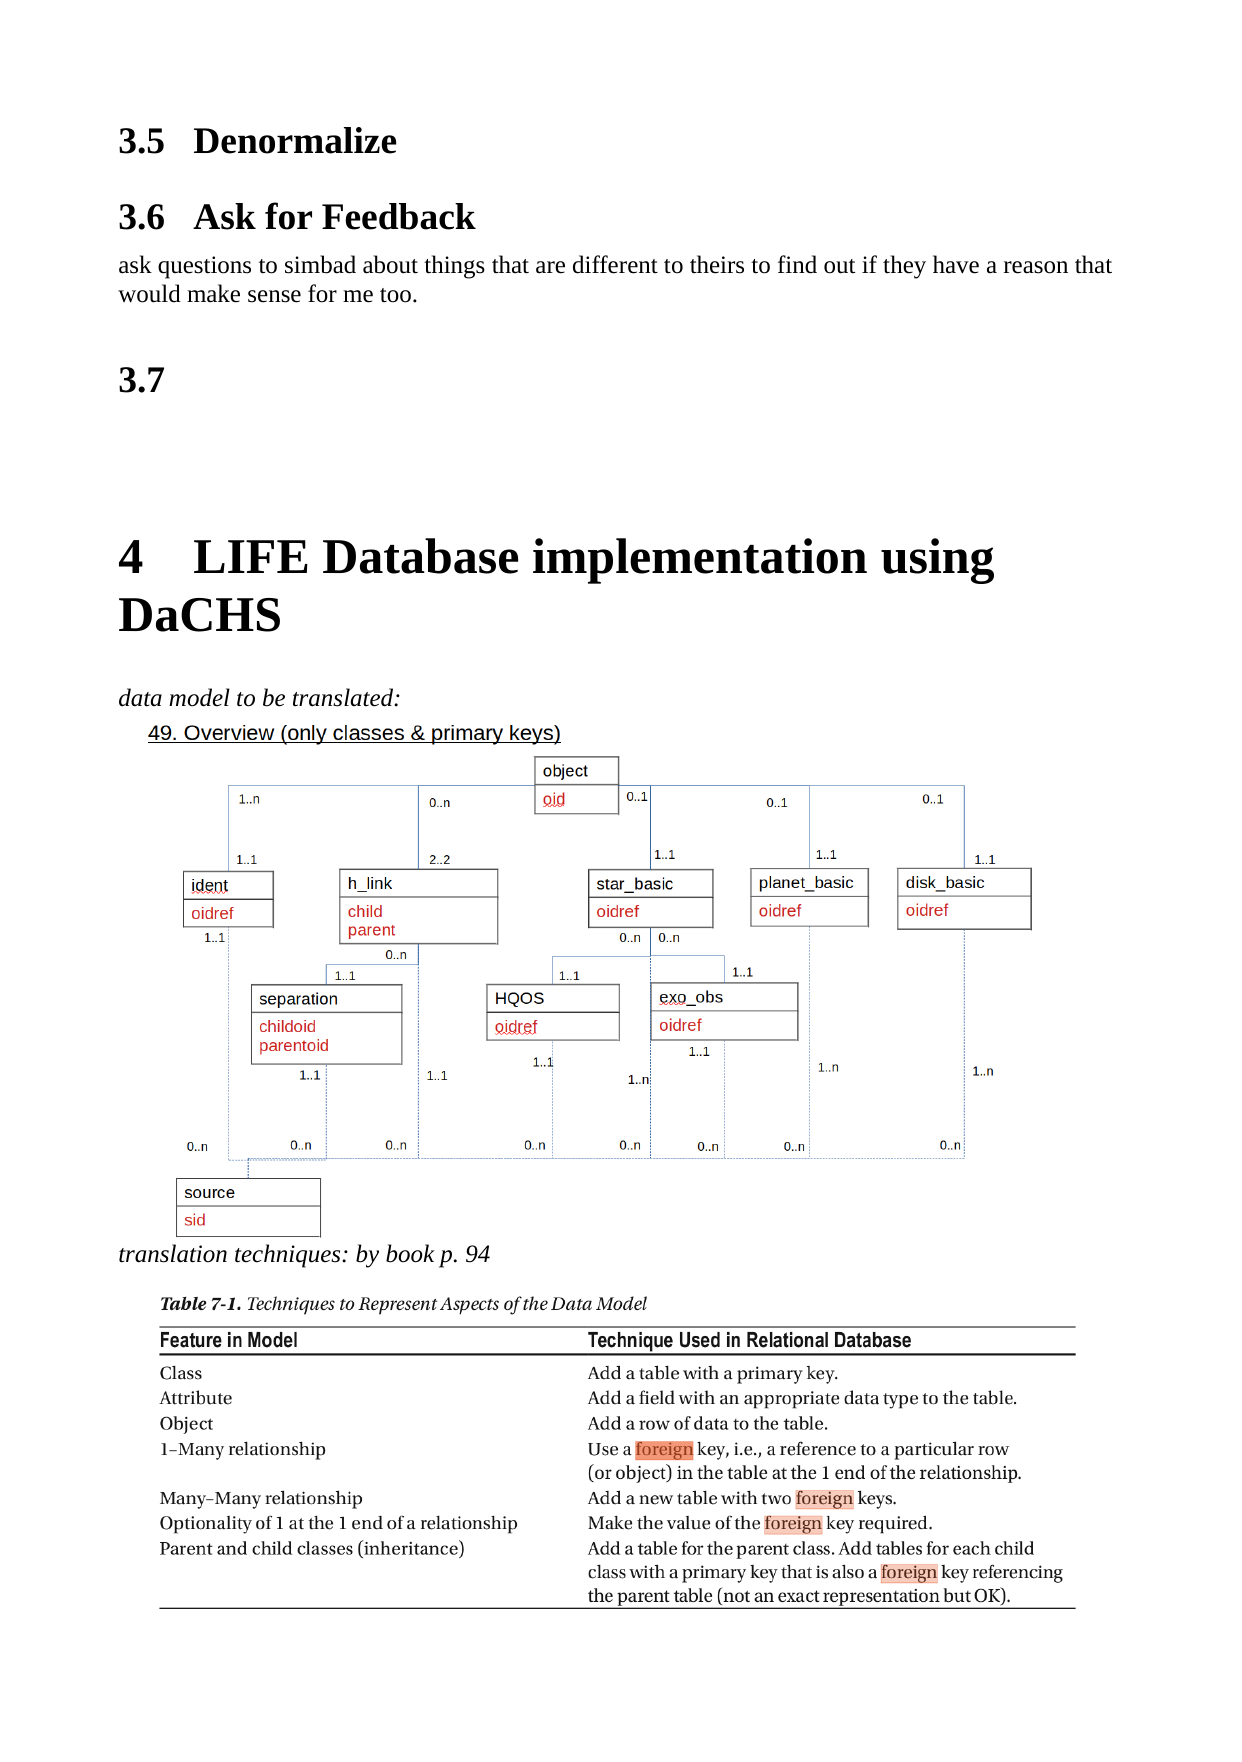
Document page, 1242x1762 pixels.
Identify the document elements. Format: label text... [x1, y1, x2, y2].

text translation techniques: by book p. 94 [118, 712, 1124, 1268]
picture [123, 1563, 1097, 1622]
subtitle LIFE Database implementation using DaCHS [118, 527, 1124, 642]
text ask questions to simbad about things that are different to theirs to find out if they have a reason that would make sense for me too. [118, 250, 1124, 308]
text data model to be translated: [118, 683, 1124, 712]
subtitle Ask for Feedback [118, 194, 1124, 238]
subtitle Denormalize [118, 118, 1124, 161]
picture [143, 717, 1074, 813]
